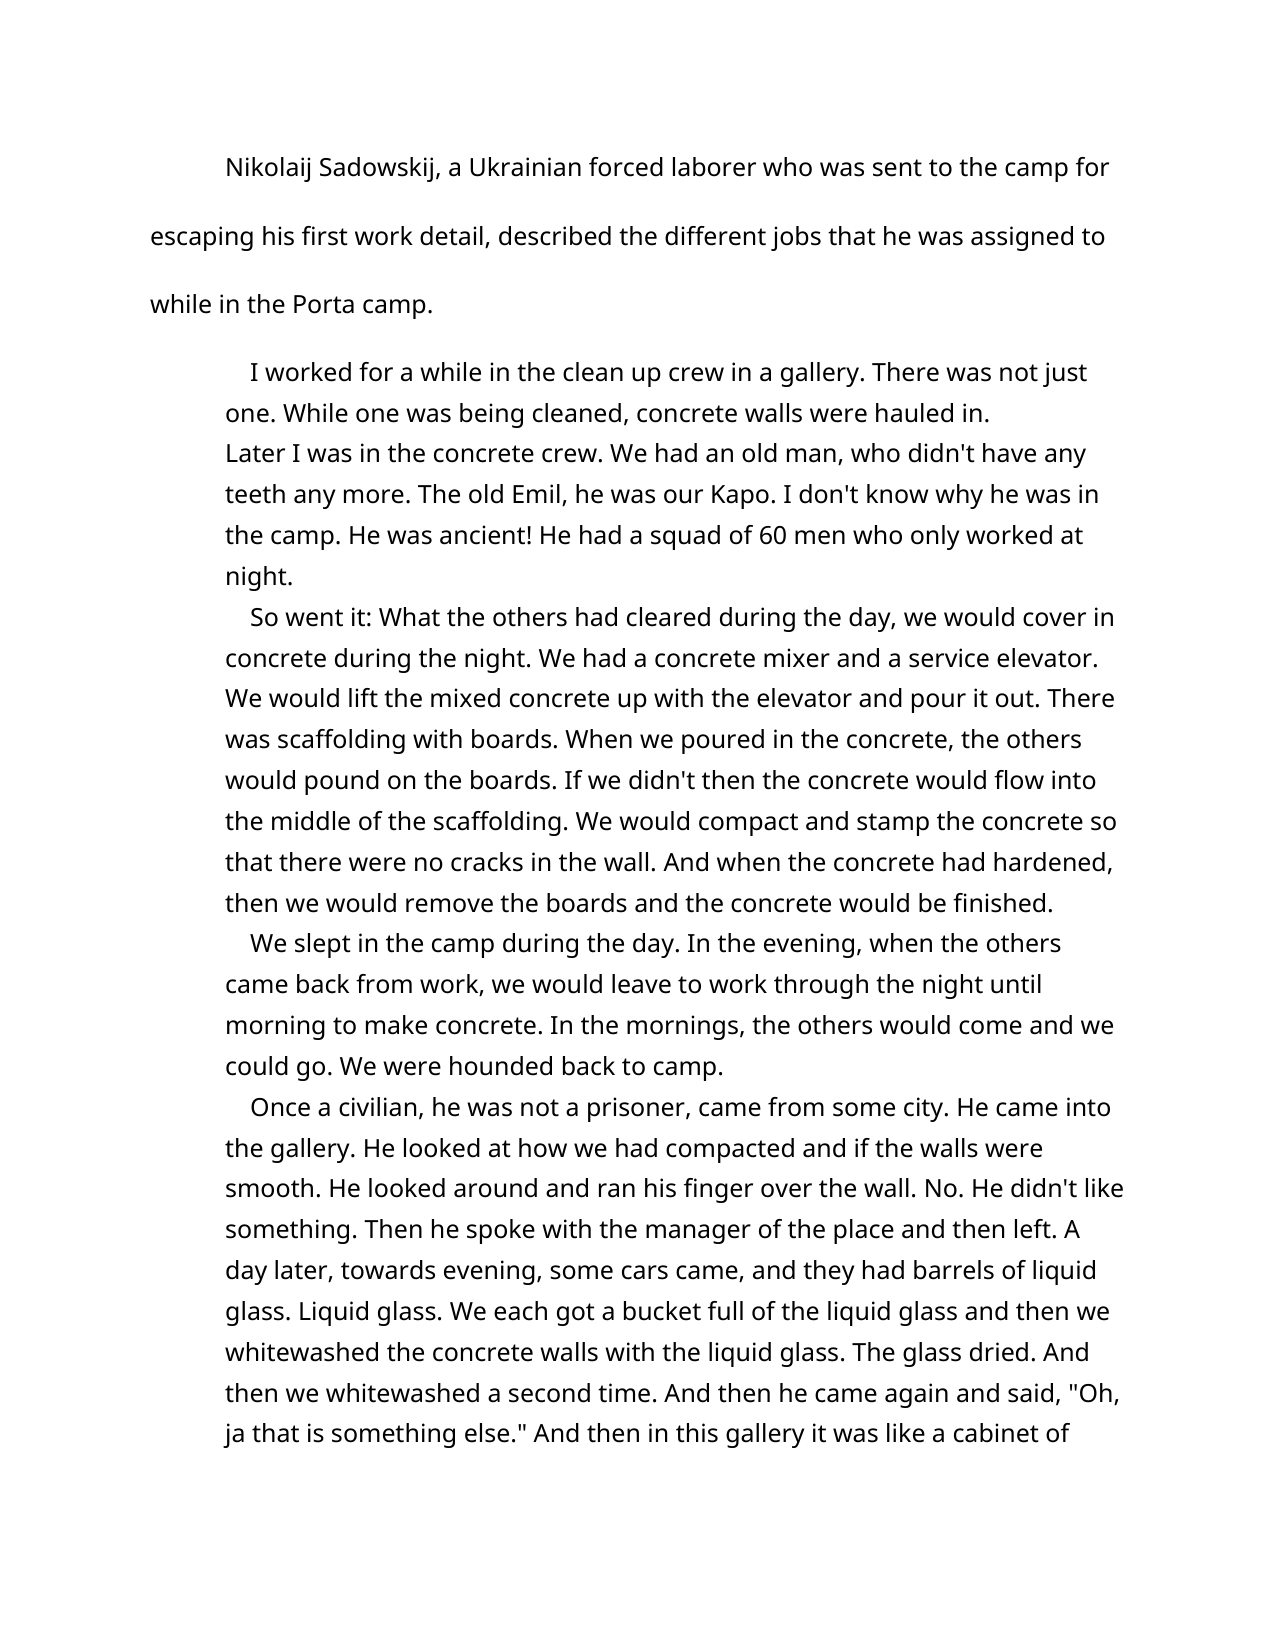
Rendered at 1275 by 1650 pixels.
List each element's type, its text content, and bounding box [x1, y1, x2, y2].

text So went it: What the others had cleared during the day, we would cover in concrete during the night. We had a concrete mixer and a service elevator. We would lift the mixed concrete up with the elevator and pour it out. There was scaffolding with boards. When we poured in the concrete, the others would pound on the boards. If we didn't then the concrete would flow into the middle of the scaffolding. We would compact and stamp the concrete so that there were no cracks in the wall. And when the concrete had hardened, then we would remove the boards and the concrete would be finished. [225, 599, 1125, 919]
text We slept in the camp during the day. In the evening, when the others came back from work, we would leave to work through the night until morning to make concrete. In the mornings, the others would come and we could go. We were hounded back to camp. [225, 926, 1125, 1083]
text Nikolaij Sadowskij, a Ukrainian forced laborer who was sent to the camp for escaping his first work detail, described the different jobs that he was assigned to while in the Porta camp. [150, 150, 1125, 320]
text Once a civilian, he was not a prisoner, came from some city. He came into the gallery. He looked at how we had compacted and if the walls were smooth. He looked around and ran his finger over the wall. No. He didn't like something. Then he spoke with the manager of the place and then left. A day later, towards evening, some cars came, and they had barrels of liquid glass. Liquid glass. We each got a bucket full of the liquid glass and then we whitewashed the concrete walls with the liquid glass. The glass dried. And then we whitewashed a second time. And then he came again and said, "Oh, ja that is something else." And then in this gallery it was like a cabinet of [225, 1089, 1125, 1450]
text Later I was in the concrete crew. We had an old man, who didn't have any teeth any more. The old Emil, he was our Kapo. I don't know why he was in the camp. He was ancient! He had a squad of 60 men who only worked at night. [225, 436, 1125, 593]
text I worked for a while in the clean up crew in a gallery. There was not just one. While one was being cleaned, concrete walls were hauled in. [225, 354, 1125, 429]
